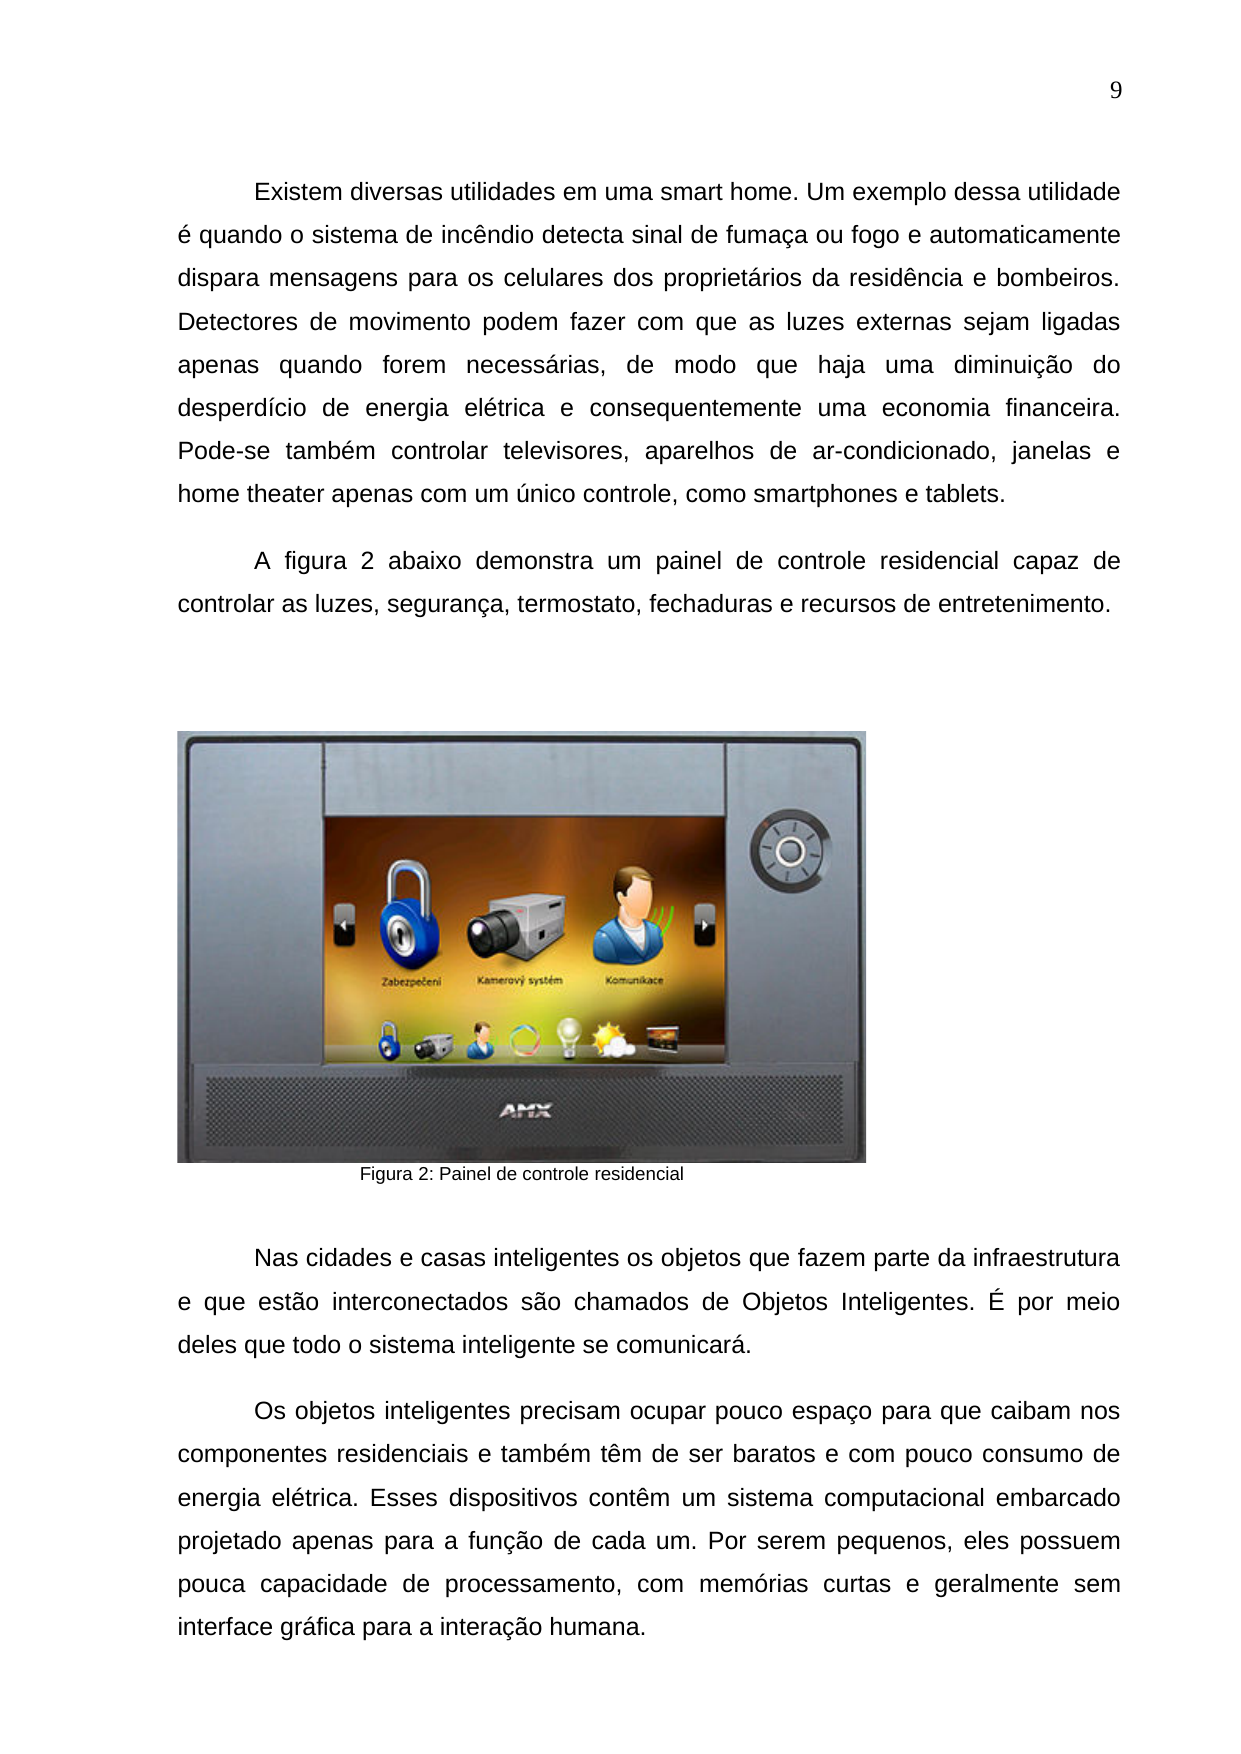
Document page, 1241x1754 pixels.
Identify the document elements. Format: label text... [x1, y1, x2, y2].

text A figura 2 abaixo demonstra um painel de controle residencial capaz de controlar as luzes, segurança, termostato, fechaduras e recursos de entretenimento. [177, 546, 1122, 618]
text Os objetos inteligentes precisam ocupar pouco espaço para que caibam nos componentes residenciais e também têm de ser baratos e com pouco consumo de energia elétrica. Esses dispositivos contêm um sistema computacional embarcado projetado apenas para a função de cada um. Por serem pequenos, eles possuem pouca capacidade de processamento, com memórias curtas e geralmente sem interface gráfica para a interação humana. [177, 1396, 1122, 1641]
text Existem diversas utilidades em uma smart home. Um exemplo dessa utilidade é quando o sistema de incêndio detecta sinal de fumaça ou fogo e automaticamente dispara mensagens para os celulares dos proprietários da residência e bombeiros. Detectores de movimento podem fazer com que as luzes externas sejam ligadas apenas quando forem necessárias, de modo que haja uma diminuição do desperdício de energia elétrica e consequentemente uma economia financeira. Pode-se também controlar televisores, aparelhos de ar-condicionado, janelas e home theater apenas com um único controle, como smartphones e tablets. [177, 177, 1122, 508]
text Figura 2: Painel de controle residencial [177, 1163, 866, 1184]
text Nas cidades e casas inteligentes os objetos que fazem parte da infraestrutura e que estão interconectados são chamados de Objetos Inteligentes. É por meio deles que todo o sistema inteligente se comunicará. [177, 1243, 1122, 1358]
